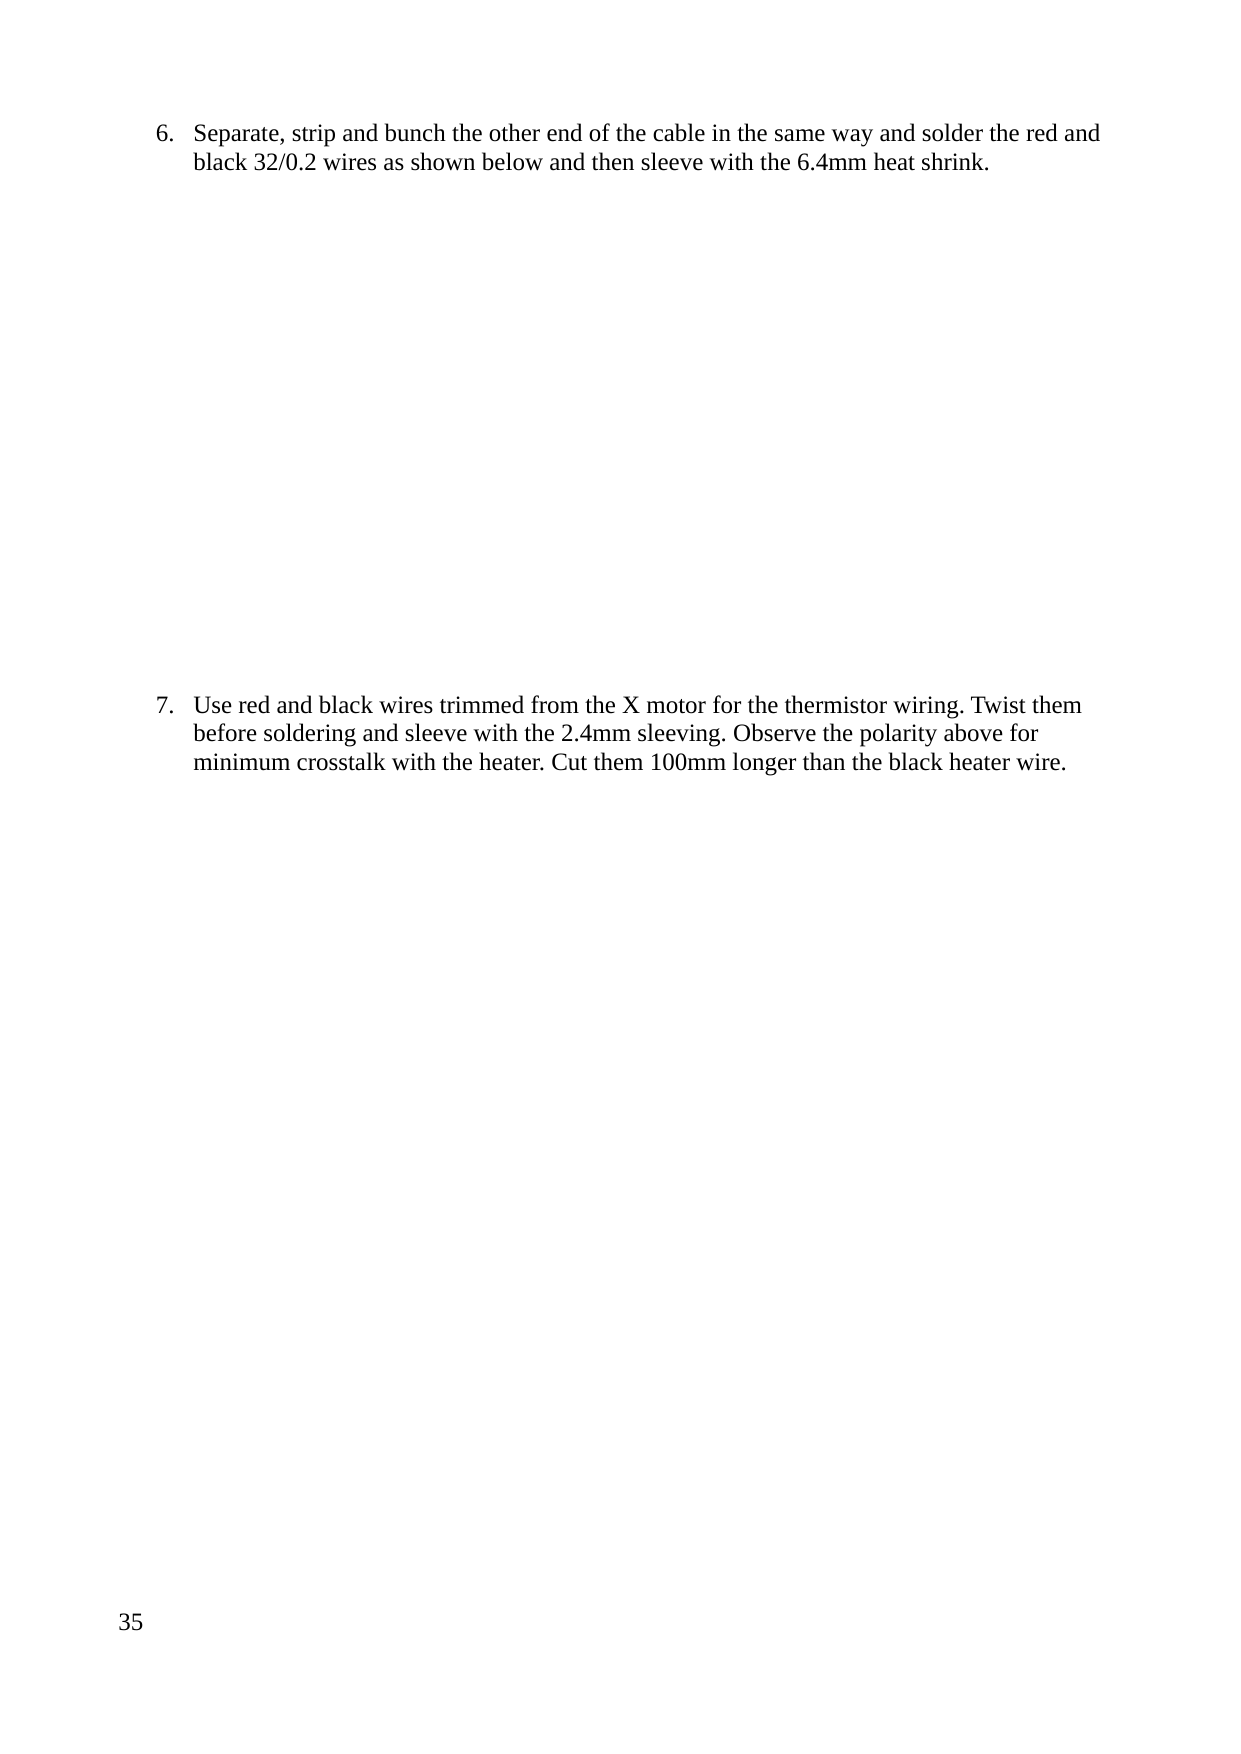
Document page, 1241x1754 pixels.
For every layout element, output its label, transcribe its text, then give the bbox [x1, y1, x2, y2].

list Separate, strip and bunch the other end of the cable in the same way and solder the red and black 32/0.2 wires as shown below and then sleeve with the 6.4mm heat shrink. [156, 118, 1122, 176]
list Use red and black wires trimmed from the X motor for the thermistor wiring. Twist them before soldering and sleeve with the 2.4mm sleeving. Observe the polarity above for minimum crosstalk with the heater. Cut them 100mm longer than the black heater wire. [156, 690, 1122, 776]
